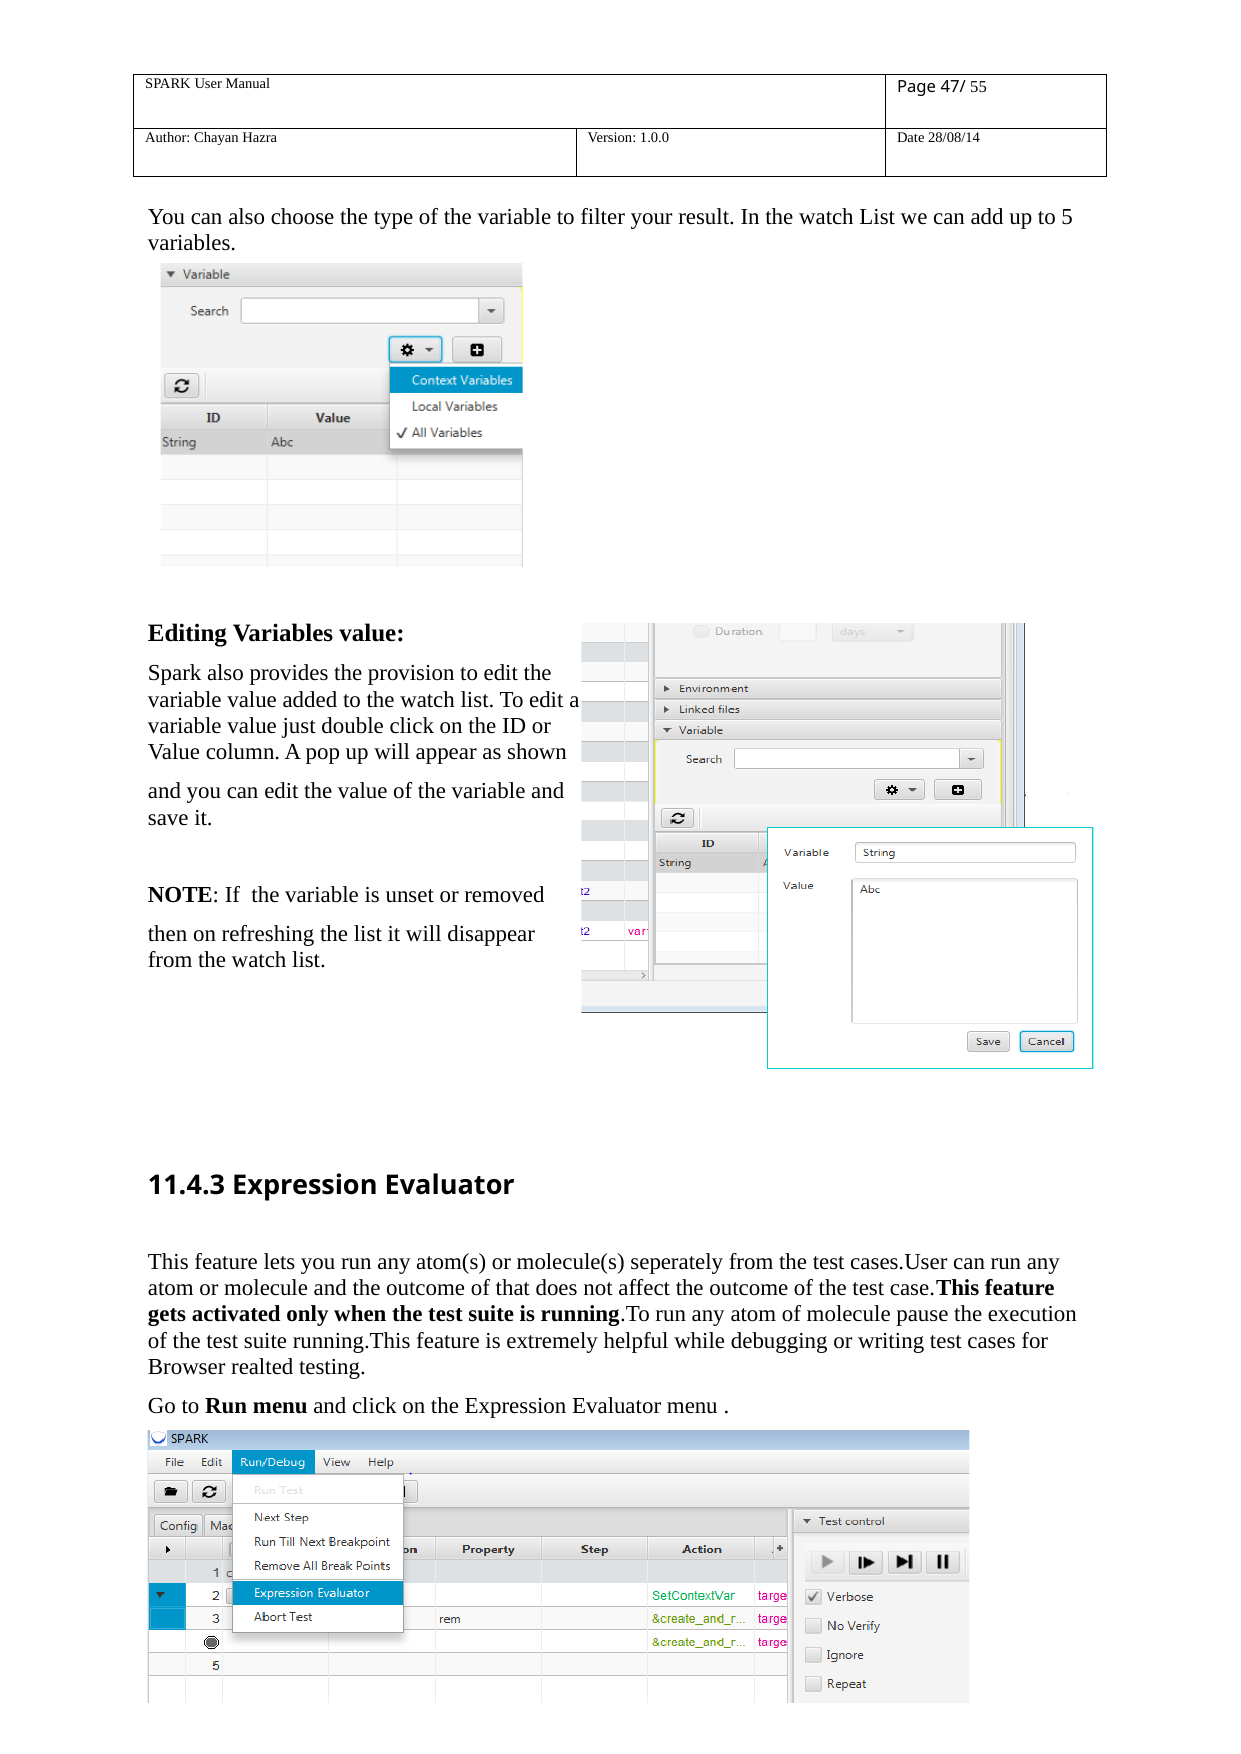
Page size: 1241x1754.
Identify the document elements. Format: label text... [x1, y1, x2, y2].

text Spark also provides the provision to edit the variable value added to the watch list. To edit a variable value just double click on the ID or Value column. A pop up will appear as shown [148, 659, 581, 765]
picture [147, 1430, 970, 1703]
text then on refreshing the list it will disappear from the watch list. [148, 920, 581, 973]
picture [160, 263, 523, 567]
text This feature lets you run any atom(s) or molecule(s) seperately from the test cases.User can run any atom or molecule and the outcome of that does not affect the outcome of the test case.This feature gets activated only when the test suite is running.To run any atom of molecule pause the execution of the test suite running.This feature is extremely helpful while debugging or writing test cases for Browser realted testing. [148, 1248, 1092, 1379]
text NOTE: If the variable is unset or removed [148, 881, 581, 908]
picture [485, 376, 493, 384]
subtitle 11.4.3 Expression Evaluator [148, 1166, 1092, 1203]
text and you can edit the value of the variable and save it. [148, 777, 581, 830]
text You can also choose the type of the variable to filter your result. In the watch List we can add up to 5 variables. [148, 203, 1092, 256]
text Editing Variables value: [148, 618, 1092, 647]
text Go to Run menu and click on the Expression Evaluator menu . [148, 1392, 1092, 1418]
picture [581, 623, 1094, 1072]
